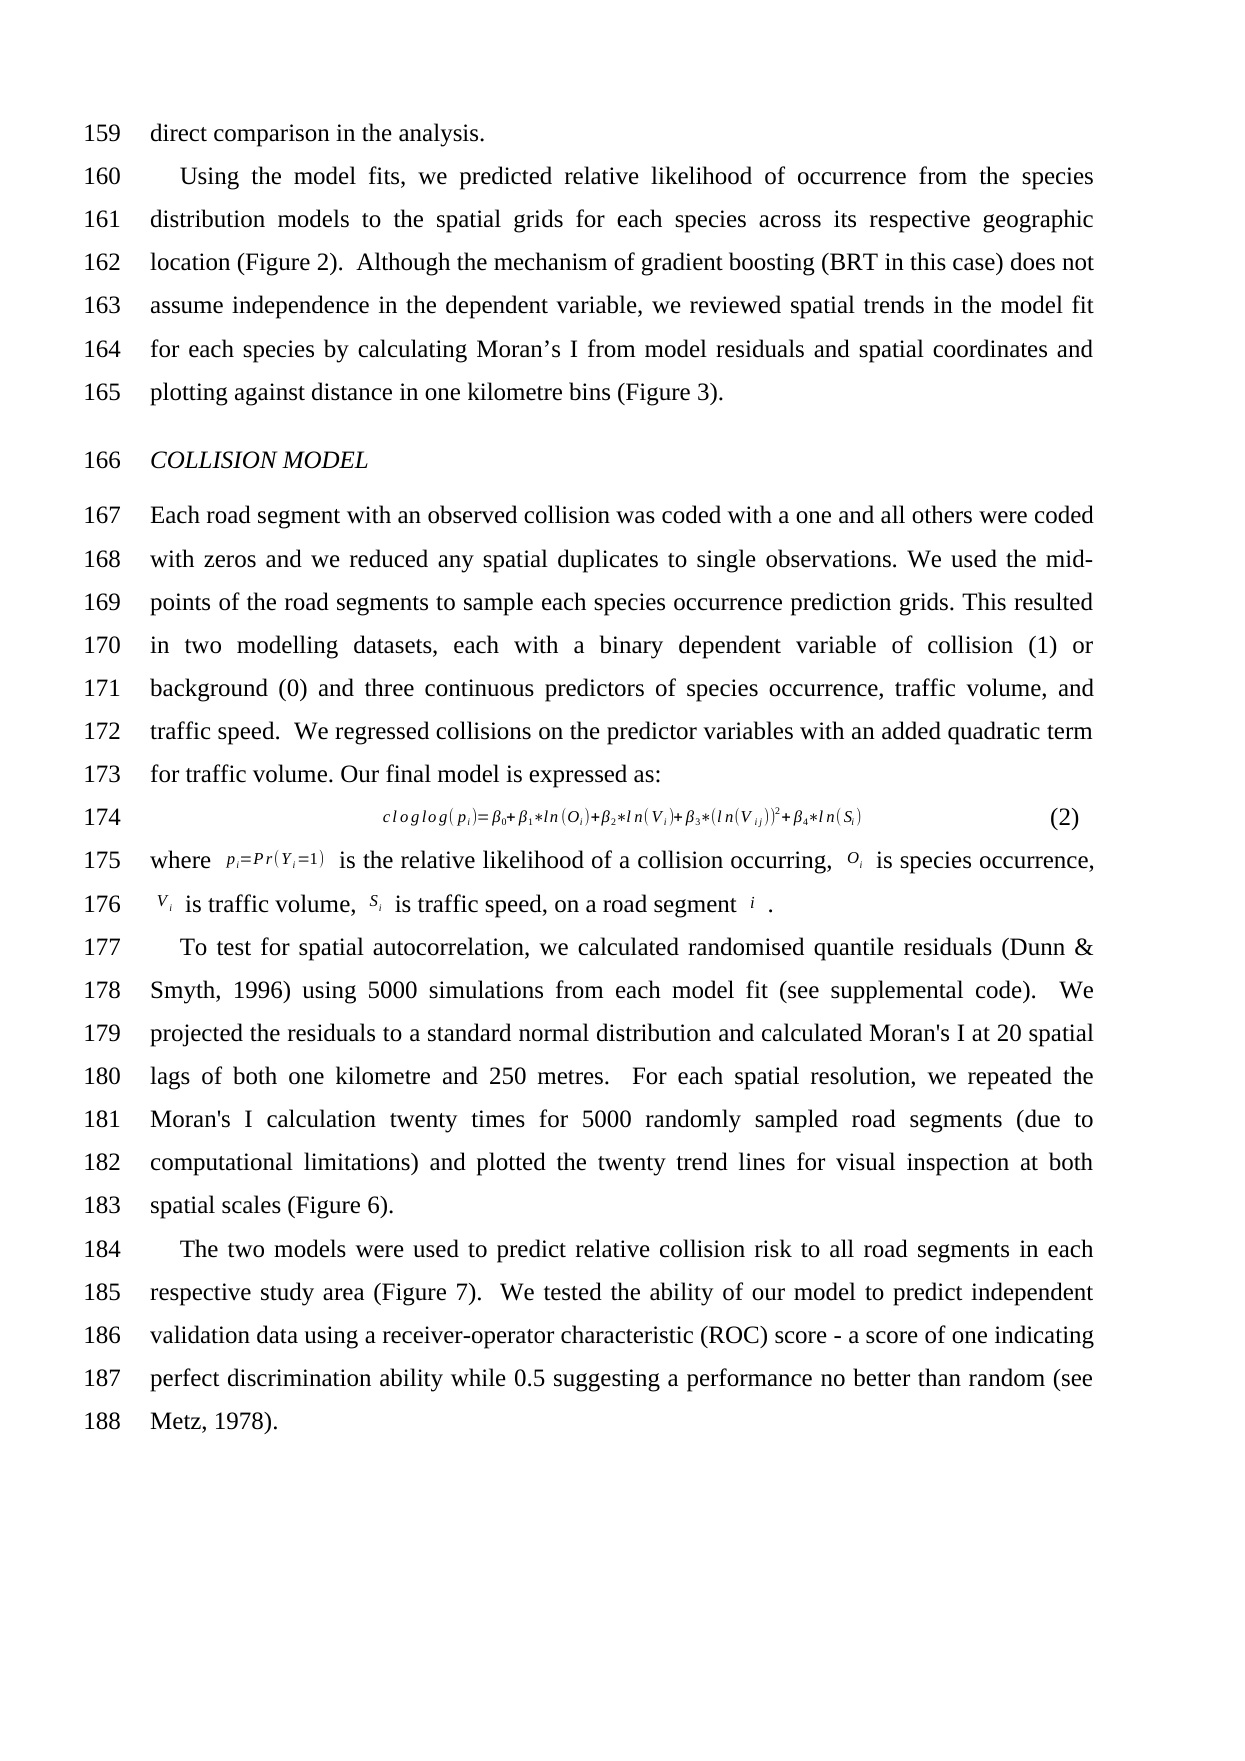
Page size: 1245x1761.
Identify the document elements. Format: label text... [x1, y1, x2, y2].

text Each road segment with an observed collision was coded with a one and all others were coded with zeros and we reduced any spatial duplicates to single observations. We used the mid-points of the road segments to sample each species occurrence prediction grids. This resulted in two modelling datasets, each with a binary dependent variable of collision (1) or background (0) and three continuous predictors of species occurrence, traffic volume, and traffic speed. We regressed collisions on the predictor variables with an added quadratic term for traffic volume. Our final model is expressed as: [150, 501, 1095, 788]
text where is the relative likelihood of a collision occurring, is species occurrence, is traffic volume, is traffic speed, on a road segment . [150, 846, 1095, 917]
text The two models were used to predict relative collision risk to all road segments in each respective study area (Figure 7). We tested the ability of our model to predict independent validation data using a receiver-operator characteristic (ROC) score - a score of one indicating perfect discrimination ability while 0.5 suggesting a performance no better than random (see Metz, 1978). [150, 1234, 1095, 1435]
text Using the model fits, we predicted relative likelihood of occurrence from the species distribution models to the spatial grids for each species across its respective geographic location (Figure 2). Although the mechanism of gradient boosting (BRT in this case) does not assume independence in the dependent variable, we reviewed spatial trends in the model fit for each species by calculating Moran’s I from model residuals and spatial coordinates and plotting against distance in one kilometre bins (Figure 3). [150, 161, 1095, 406]
text To test for spatial autocorrelation, we calculated randomised quantile residuals (Dunn & Smyth, 1996) using 5000 simulations from each model fit (see supplemental code). We projected the residuals to a standard normal distribution and calculated Moran's I at 20 spatial lags of both one kilometre and 250 metres. For each spatial resolution, we repeated the Moran's I calculation twenty times for 5000 randomly sampled road segments (due to computational limitations) and plotted the twenty trend lines for visual inspection at both spatial scales (Figure 6). [150, 932, 1095, 1219]
text (2) [150, 802, 1095, 831]
text direct comparison in the analysis. [150, 118, 1095, 147]
subtitle COLLISION MODEL [150, 445, 1095, 474]
